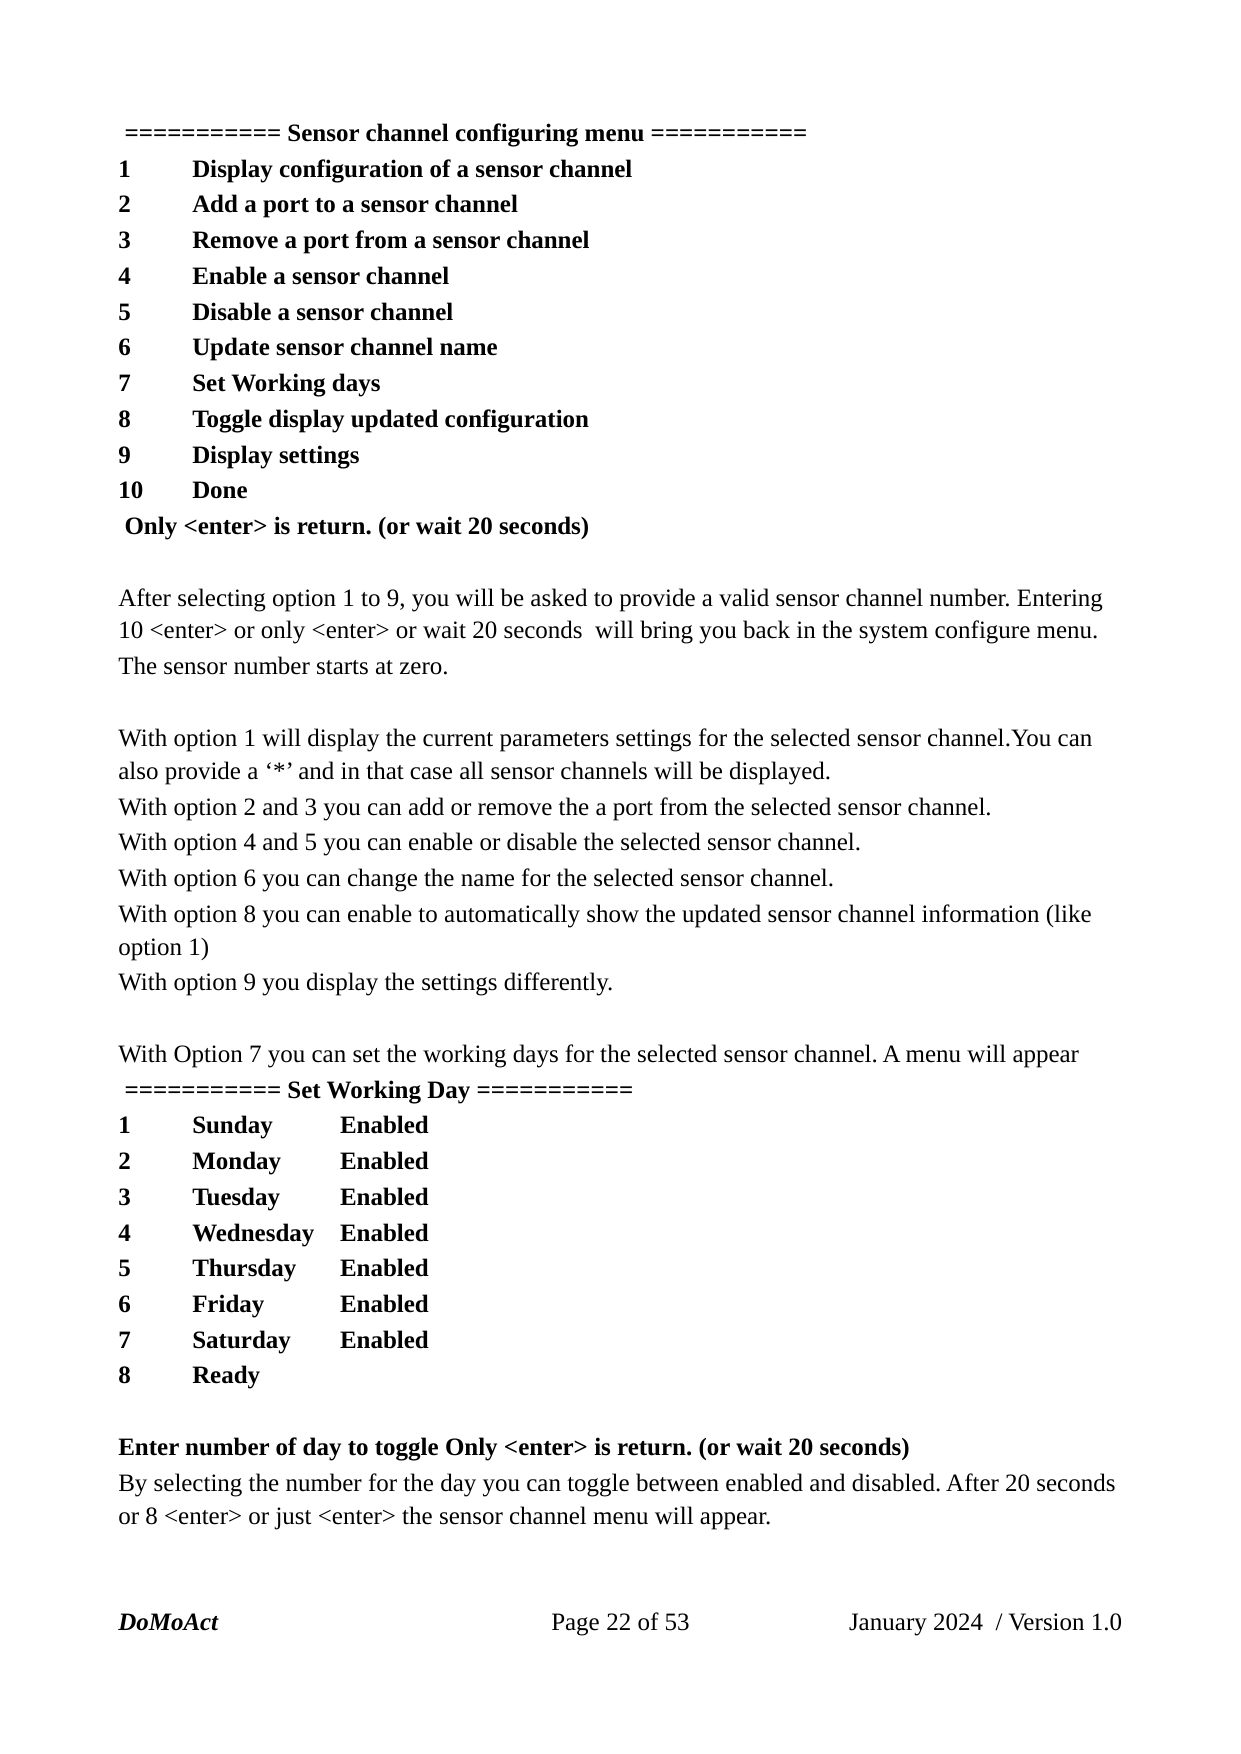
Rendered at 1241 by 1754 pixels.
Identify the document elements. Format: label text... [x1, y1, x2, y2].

text Only <enter> is return. (or wait 20 seconds) [118, 511, 1122, 540]
text 1 Display configuration of a sensor channel [118, 154, 1122, 183]
text 6 Friday Enabled [118, 1289, 1122, 1318]
text With option 6 you can change the name for the selected sensor channel. [118, 863, 1122, 892]
text With option 8 you can enable to automatically show the updated sensor channel information (like option 1) [118, 899, 1122, 961]
text 8 Toggle display updated configuration [118, 404, 1122, 433]
text 1 Sunday Enabled [118, 1110, 1122, 1139]
text 8 Ready [118, 1361, 1122, 1389]
text 4 Wednesday Enabled [118, 1218, 1122, 1246]
text After selecting option 1 to 9, you will be asked to provide a valid sensor channel number. Entering 10 <enter> or only <enter> or wait 20 seconds will bring you back in the system configure menu. [118, 583, 1122, 644]
text 9 Display settings [118, 440, 1122, 468]
text 5 Thursday Enabled [118, 1253, 1122, 1282]
text 3 Remove a port from a sensor channel [118, 225, 1122, 254]
text =========== Set Working Day =========== [118, 1075, 1122, 1103]
text 2 Monday Enabled [118, 1146, 1122, 1175]
text With Option 7 you can set the working days for the selected sensor channel. A menu will appear [118, 1039, 1122, 1068]
text 2 Add a port to a sensor channel [118, 189, 1122, 218]
text With option 1 will display the current parameters settings for the selected sensor channel.You can also provide a ‘*’ and in that case all sensor channels will be displayed. [118, 723, 1122, 784]
text 7 Saturday Enabled [118, 1325, 1122, 1353]
text The sensor number starts at zero. [118, 651, 1122, 680]
text With option 9 you display the settings differently. [118, 967, 1122, 996]
text With option 4 and 5 you can enable or disable the selected sensor channel. [118, 827, 1122, 856]
text 3 Tuesday Enabled [118, 1182, 1122, 1211]
text By selecting the number for the day you can toggle between enabled and disabled. After 20 seconds or 8 <enter> or just <enter> the sensor channel menu will appear. [118, 1468, 1122, 1529]
text 6 Update sensor channel name [118, 332, 1122, 361]
text 7 Set Working days [118, 368, 1122, 397]
text Enter number of day to toggle Only <enter> is return. (or wait 20 seconds) [118, 1432, 1122, 1461]
text 5 Disable a sensor channel [118, 297, 1122, 326]
text =========== Sensor channel configuring menu =========== [118, 118, 1122, 147]
text 10 Done [118, 475, 1122, 504]
text 4 Enable a sensor channel [118, 261, 1122, 290]
text With option 2 and 3 you can add or remove the a port from the selected sensor channel. [118, 792, 1122, 820]
